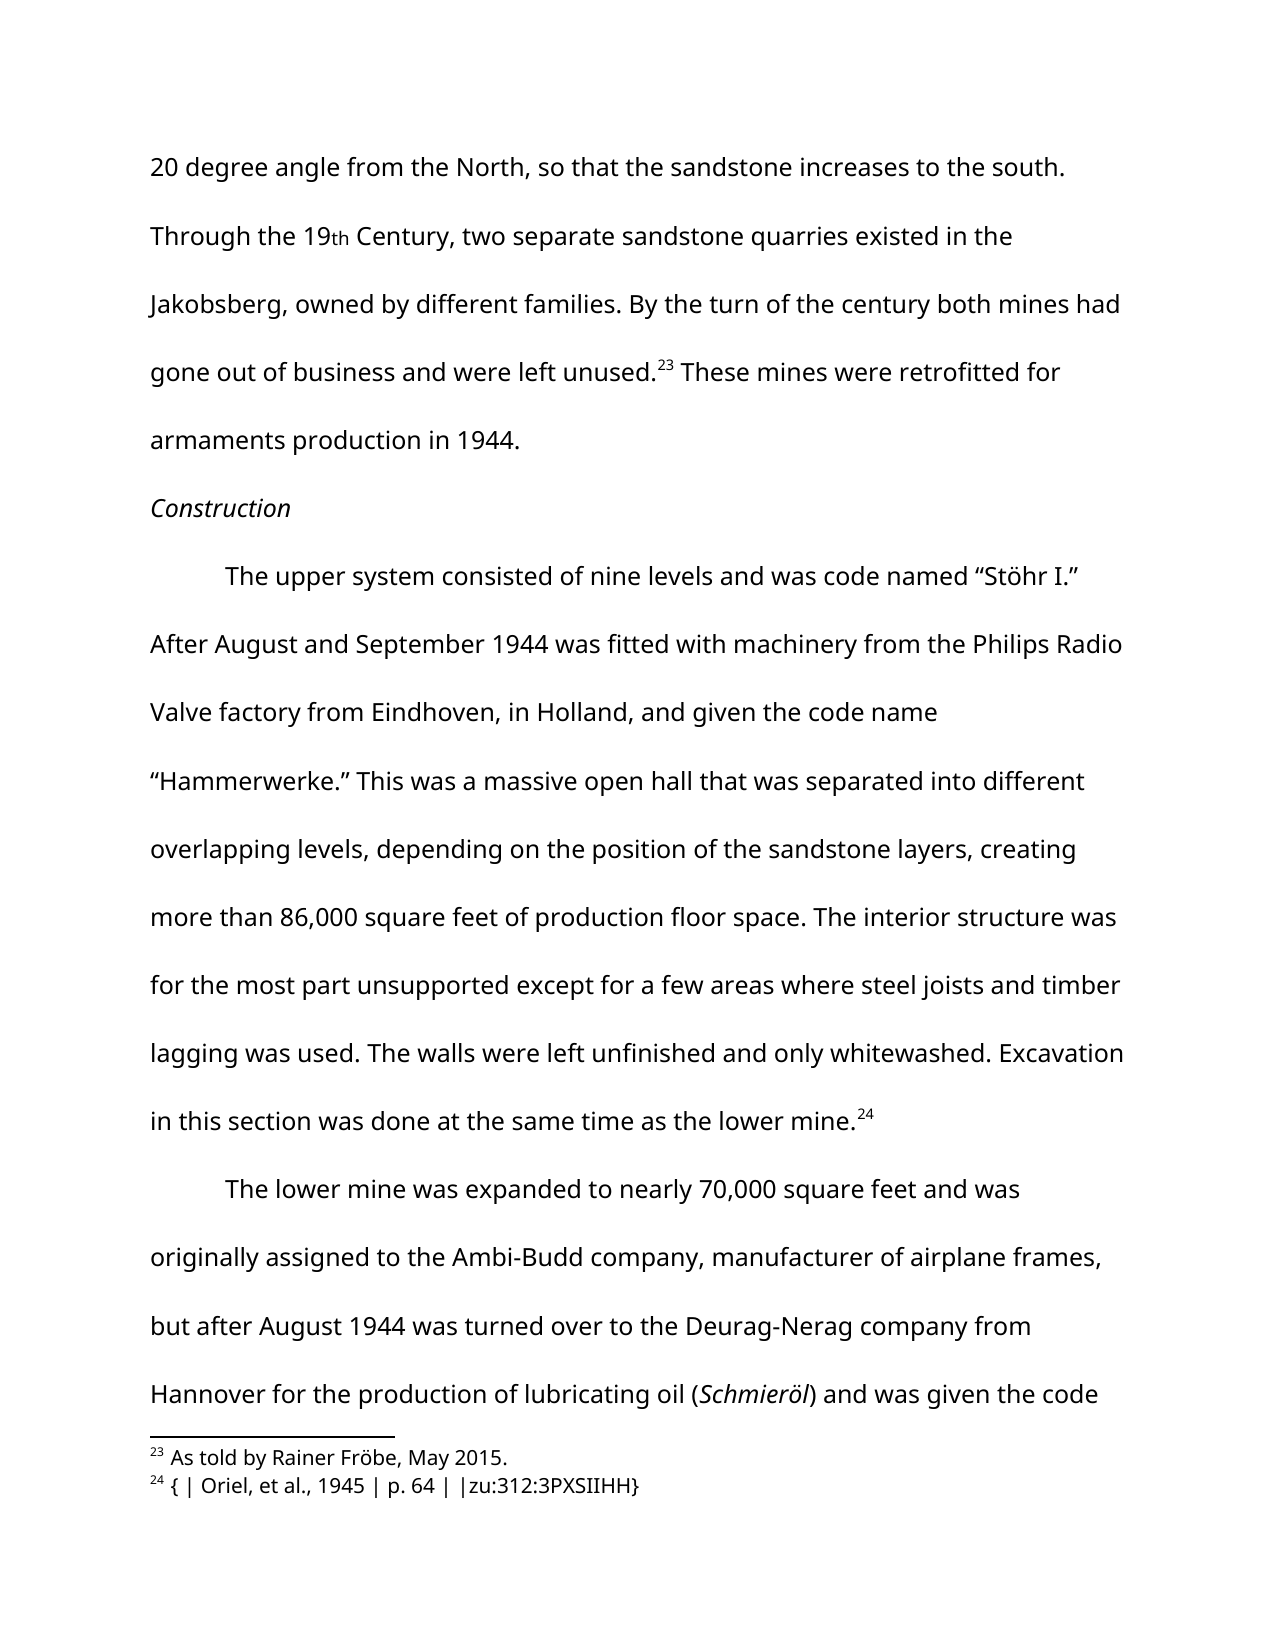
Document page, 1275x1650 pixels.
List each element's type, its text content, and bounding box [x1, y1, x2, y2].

text 20 degree angle from the North, so that the sandstone increases to the south. Through the 19th Century, two separate sandstone quarries existed in the Jakobsberg, owned by different families. By the turn of the century both mines had gone out of business and were left unused. These mines were retrofitted for armaments production in 1944. [150, 150, 1125, 457]
text The upper system consisted of nine levels and was code named “Stöhr I.” After August and September 1944 was fitted with machinery from the Philips Radio Valve factory from Eindhoven, in Holland, and given the code name “Hammerwerke.” This was a massive open hall that was separated into different overlapping levels, depending on the position of the sandstone layers, creating more than 86,000 square feet of production floor space. The interior structure was for the most part unsupported except for a few areas where steel joists and timber lagging was used. The walls were left unfinished and only whitewashed. Excavation in this section was done at the same time as the lower mine. [150, 559, 1125, 1138]
text As told by Rainer Fröbe, May 2015. [150, 1443, 1125, 1472]
text { | Oriel, et al., 1945 | p. 64 | |zu:312:3PXSIIHH} [150, 1472, 1125, 1500]
text Construction [150, 491, 1125, 525]
text The lower mine was expanded to nearly 70,000 square feet and was originally assigned to the Ambi-Budd company, manufacturer of airplane frames, but after August 1944 was turned over to the Deurag-Nerag company from Hannover for the production of lubricating oil (Schmieröl) and was given the code [150, 1172, 1125, 1410]
